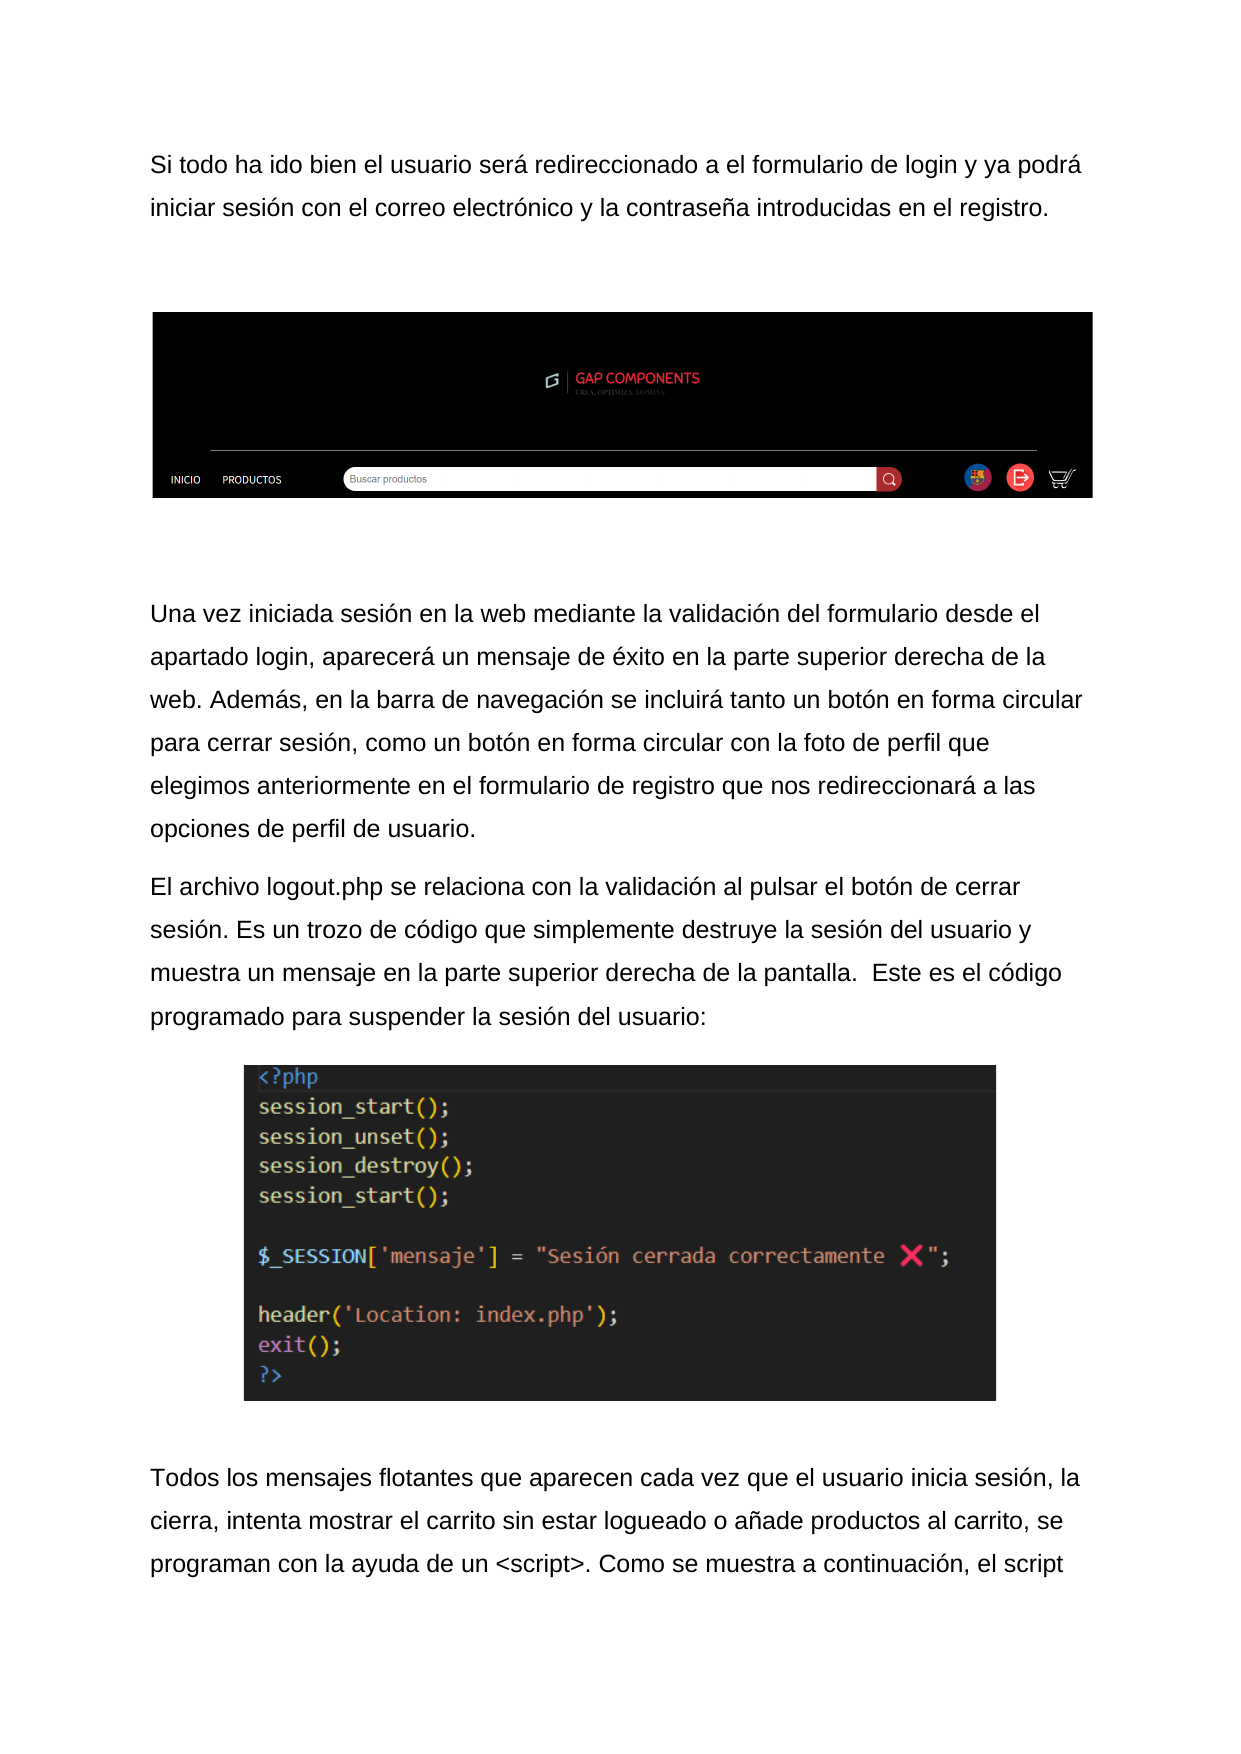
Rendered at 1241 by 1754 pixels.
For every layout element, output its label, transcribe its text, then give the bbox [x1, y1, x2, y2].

picture [152, 312, 1093, 498]
text Si todo ha ido bien el usuario será redireccionado a el formulario de login y ya podrá iniciar sesión con el correo electrónico y la contraseña introducidas en el registro. [150, 150, 1090, 222]
picture [243, 1065, 997, 1401]
text Todos los mensajes flotantes que aparecen cada vez que el usuario inicia sesión, la cierra, intenta mostrar el carrito sin estar logueado o añade productos al carrito, se programan con la ayuda de un <script>. Como se muestra a continuación, el script [150, 1463, 1090, 1578]
text Una vez iniciada sesión en la web mediante la validación del formulario desde el apartado login, aparecerá un mensaje de éxito en la parte superior derecha de la web. Además, en la barra de navegación se incluirá tanto un botón en forma circular para cerrar sesión, como un botón en forma circular con la foto de perfil que elegimos anteriormente en el formulario de registro que nos redireccionará a las opciones de perfil de usuario. [150, 599, 1090, 843]
text El archivo logout.php se relaciona con la validación al pulsar el botón de cerrar sesión. Es un trozo de código que simplemente destruye la sesión del usuario y muestra un mensaje en la parte superior derecha de la pantalla. Este es el código programado para suspender la sesión del usuario: [150, 872, 1090, 1030]
